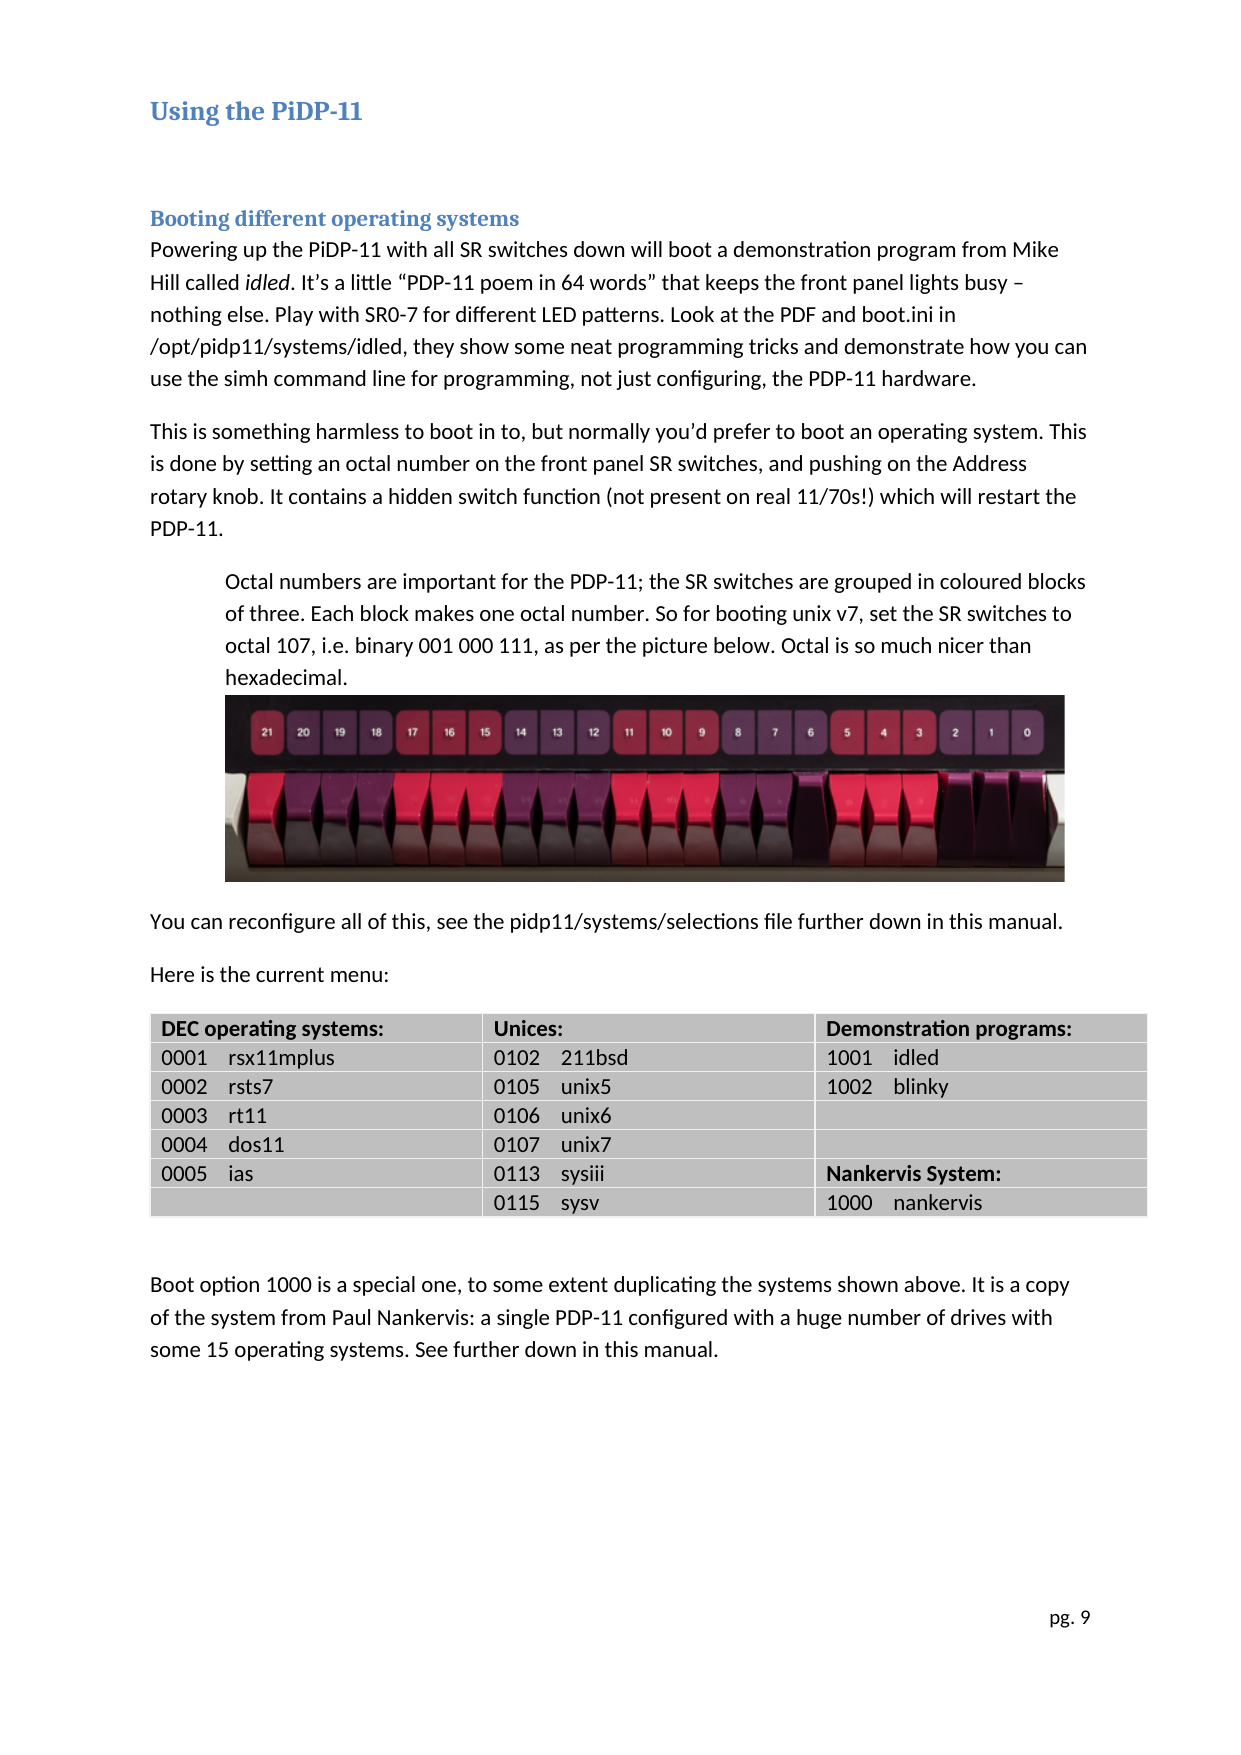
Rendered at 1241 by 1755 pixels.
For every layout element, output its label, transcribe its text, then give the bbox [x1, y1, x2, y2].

table_cell 0106 unix6 [483, 1101, 814, 1129]
table_cell 0003 rt11 [151, 1101, 482, 1129]
table_cell 0001 rsx11mplus [151, 1043, 482, 1071]
table_header Unices: [483, 1014, 814, 1042]
table_cell 1001 idled [816, 1043, 1147, 1071]
text Boot option 1000 is a special one, to some extent duplicating the systems shown above. It is a copy of the system from Paul Nankervis: a single PDP-11 configured with a huge number of drives with some 15 operating systems. See further down in this manual. [150, 1270, 1090, 1363]
table_cell [816, 1101, 1147, 1129]
table_cell 1000 nankervis [816, 1188, 1147, 1216]
text This is something harmless to boot in to, but normally you’d prefer to boot an operating system. This is done by setting an octal number on the front panel SR switches, and pushing on the Address rotary knob. It contains a hidden switch function (not present on real 11/70s!) which will restart the PDP-11. [150, 417, 1090, 542]
subtitle Using the PiDP-11 [150, 96, 1090, 127]
text Octal numbers are important for the PDP-11; the SR switches are grouped in coloured blocks of three. Each block makes one octal number. So for booting unix v7, set the SR switches to octal 107, i.e. binary 001 000 111, as per the picture below. Octal is so much nicer than hexadecimal. [225, 567, 1090, 882]
subtitle Booting different operating systems [150, 205, 1090, 232]
table_cell [816, 1130, 1147, 1158]
table_cell Nankervis System: [816, 1159, 1147, 1187]
text You can reconfigure all of this, see the pidp11/systems/selections file further down in this manual. [150, 907, 1090, 935]
table_cell 0004 dos11 [151, 1130, 482, 1158]
table_cell 0115 sysv [483, 1188, 814, 1216]
table_cell 0005 ias [151, 1159, 482, 1187]
table_cell 0107 unix7 [483, 1130, 814, 1158]
table_header DEC operating systems: [151, 1014, 482, 1042]
text Here is the current menu: [150, 960, 1090, 988]
table_cell [151, 1188, 482, 1216]
table_cell 0113 sysiii [483, 1159, 814, 1187]
table_cell 0105 unix5 [483, 1072, 814, 1100]
text Powering up the PiDP-11 with all SR switches down will boot a demonstration program from Mike Hill called idled. It’s a little “PDP-11 poem in 64 words” that keeps the front panel lights busy – nothing else. Play with SR0-7 for different LED patterns. Look at the PDF and boot.ini in /opt/pidp11/systems/idled, they show some neat programming tricks and demonstrate how you can use the simh command line for programming, not just configuring, the PDP-11 hardware. [150, 236, 1090, 392]
table_header Demonstration programs: [816, 1014, 1147, 1042]
table_cell 1002 blinky [816, 1072, 1147, 1100]
table_cell 0002 rsts7 [151, 1072, 482, 1100]
table_cell 0102 211bsd [483, 1043, 814, 1071]
